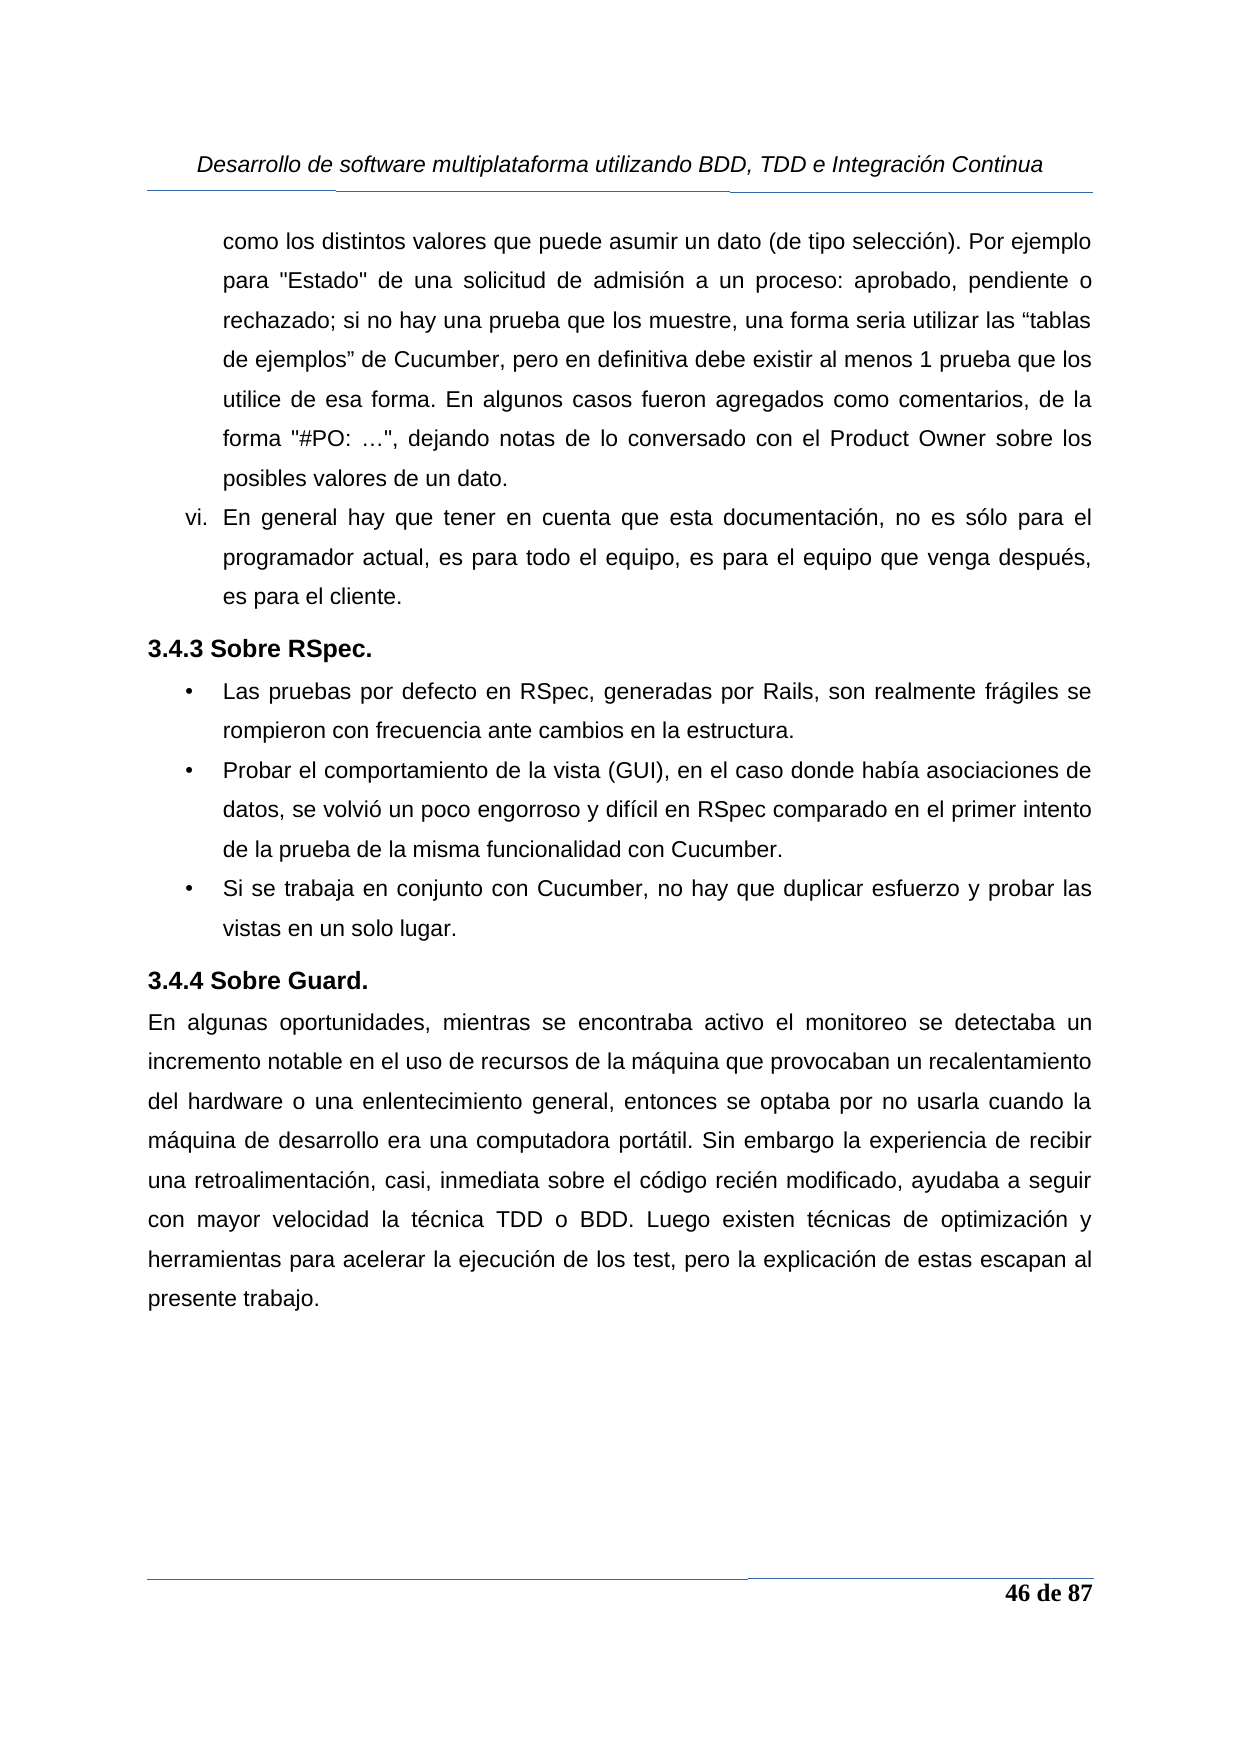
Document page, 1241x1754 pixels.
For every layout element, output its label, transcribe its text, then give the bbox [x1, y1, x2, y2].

text 3.4.3 Sobre RSpec. [148, 634, 1093, 663]
text 3.4.4 Sobre Guard. [148, 966, 1093, 994]
list como los distintos valores que puede asumir un dato (de tipo selección). Por ejemplo para "Estado" de una solicitud de admisión a un proceso: aprobado, pendiente o rechazado; si no hay una prueba que los muestre, una forma seria utilizar las “tablas de ejemplos” de Cucumber, pero en definitiva debe existir al menos 1 prueba que los utilice de esa forma. En algunos casos fueron agregados como comentarios, de la forma "#PO: …", dejando notas de lo conversado con el Product Owner sobre los posibles valores de un dato. [185, 228, 1093, 491]
list Probar el comportamiento de la vista (GUI), en el caso donde había asociaciones de datos, se volvió un poco engorroso y difícil en RSpec comparado en el primer intento de la prueba de la misma funcionalidad con Cucumber. [185, 757, 1093, 862]
list En general hay que tener en cuenta que esta documentación, no es sólo para el programador actual, es para todo el equipo, es para el equipo que venga después, es para el cliente. [185, 504, 1093, 609]
list Las pruebas por defecto en RSpec, generadas por Rails, son realmente frágiles se rompieron con frecuencia ante cambios en la estructura. [185, 678, 1093, 743]
text En algunas oportunidades, mientras se encontraba activo el monitoreo se detectaba un incremento notable en el uso de recursos de la máquina que provocaban un recalentamiento del hardware o una enlentecimiento general, entonces se optaba por no usarla cuando la máquina de desarrollo era una computadora portátil. Sin embargo la experiencia de recibir una retroalimentación, casi, inmediata sobre el código recién modificado, ayudaba a seguir con mayor velocidad la técnica TDD o BDD. Luego existen técnicas de optimización y herramientas para acelerar la ejecución de los test, pero la explicación de estas escapan al presente trabajo. [148, 1009, 1093, 1312]
list Si se trabaja en conjunto con Cucumber, no hay que duplicar esfuerzo y probar las vistas en un solo lugar. [185, 875, 1093, 941]
